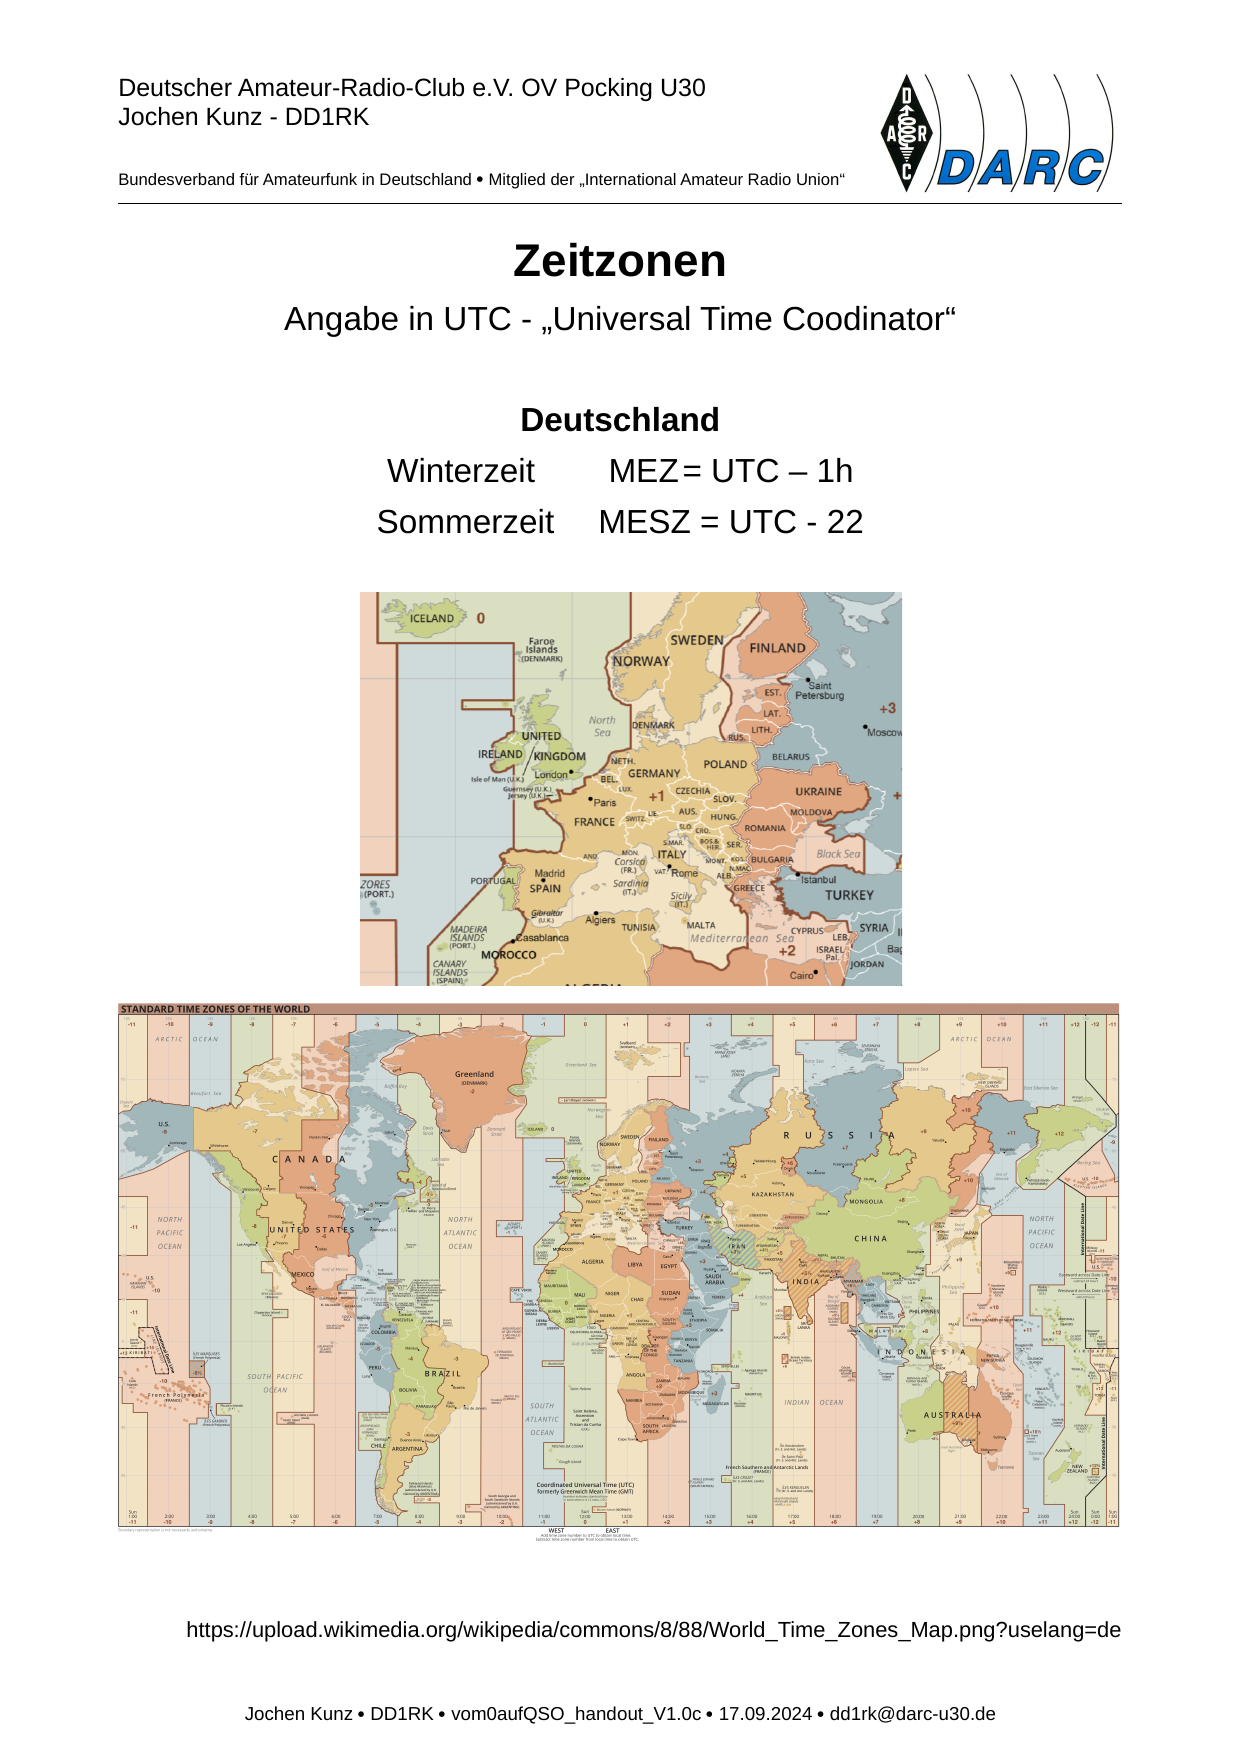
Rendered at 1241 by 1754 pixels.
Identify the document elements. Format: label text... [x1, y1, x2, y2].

text Winterzeit MEZ = UTC – 1h [118, 451, 1122, 490]
picture [360, 592, 903, 986]
picture [879, 71, 1115, 197]
text Sommerzeit MESZ = UTC - 22 [118, 502, 1122, 579]
text Deutschland [118, 401, 1122, 439]
text Angabe in UTC - „Universal Time Coodinator“ [118, 299, 1122, 337]
text https://upload.wikimedia.org/wikipedia/commons/8/88/World_Time_Zones_Map.png?uselang=de [118, 1617, 1122, 1642]
picture [116, 1000, 1121, 1542]
text Zeitzonen [118, 233, 1122, 286]
